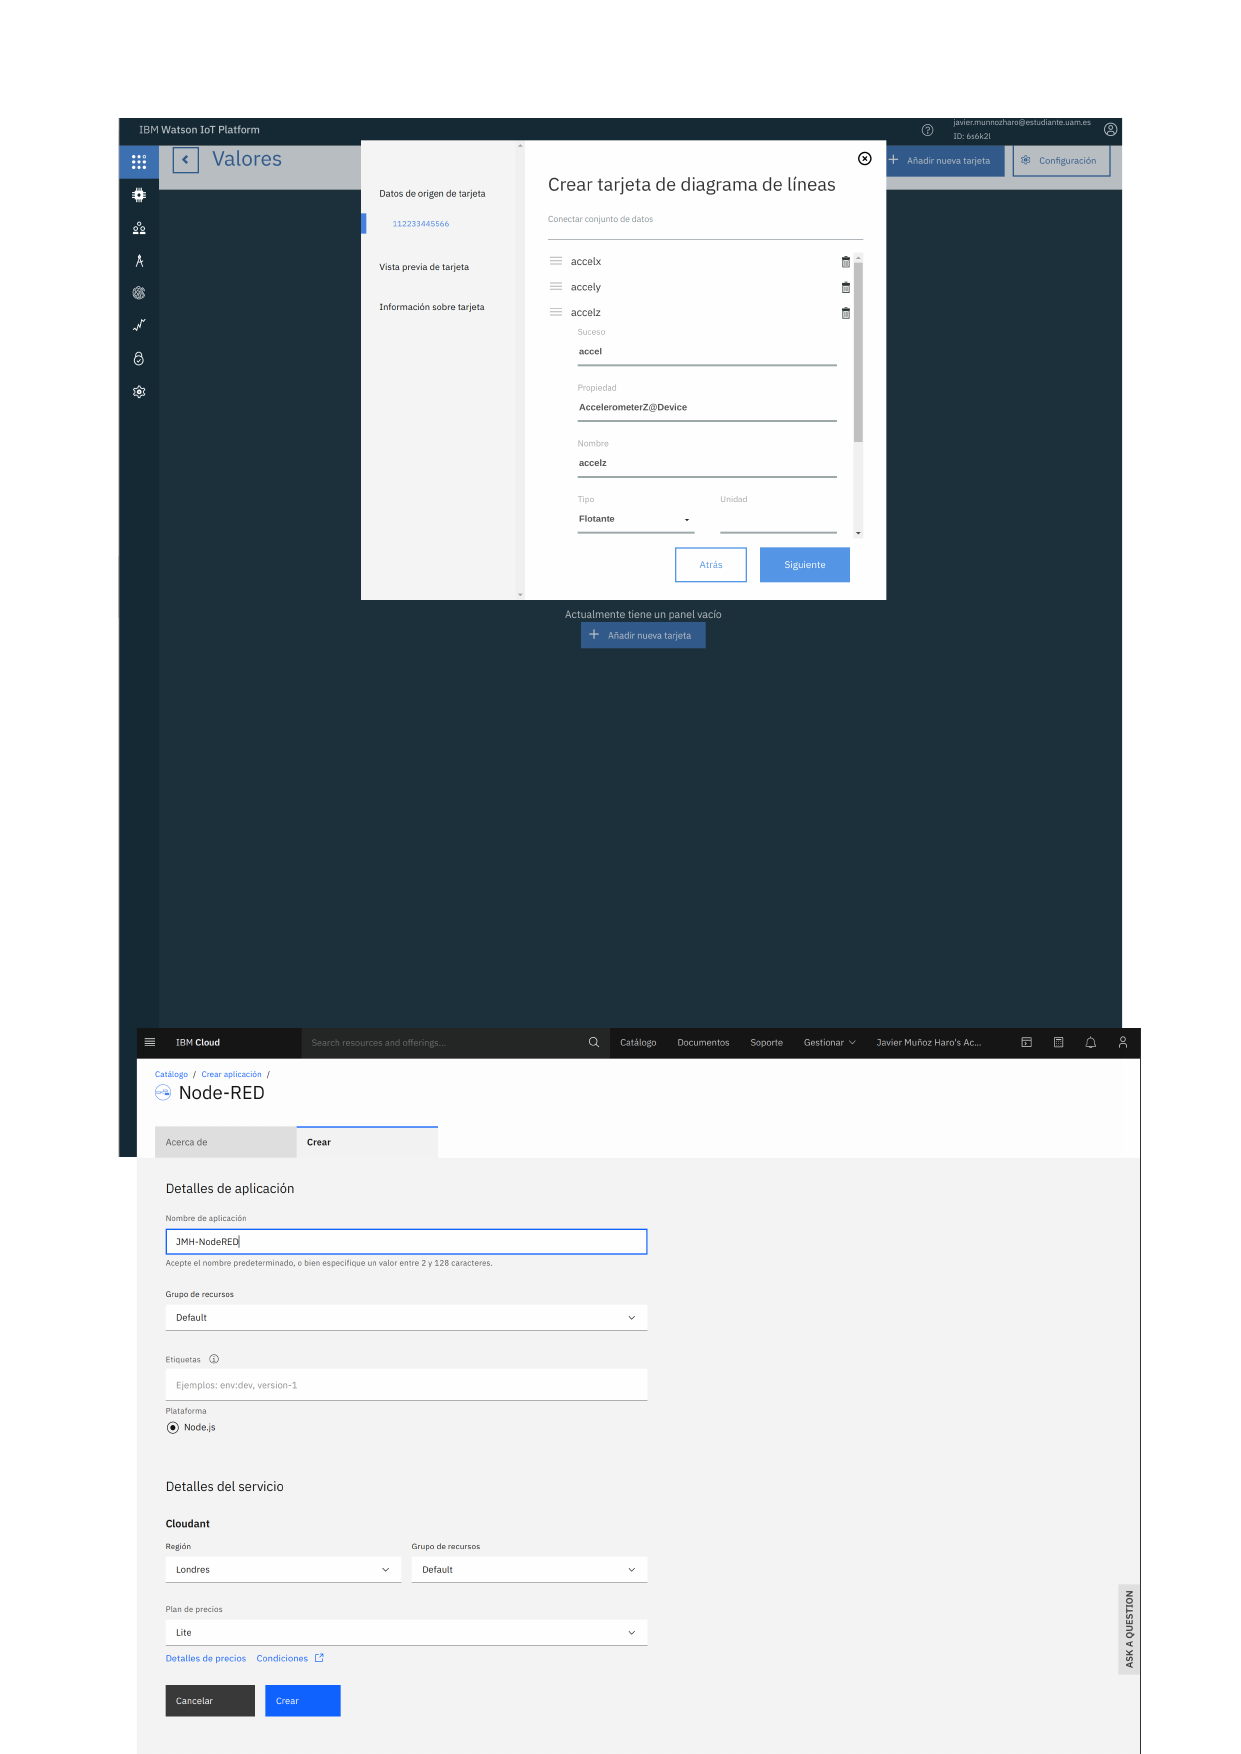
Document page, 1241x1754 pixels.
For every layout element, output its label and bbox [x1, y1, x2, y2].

picture [118, 118, 1141, 1754]
